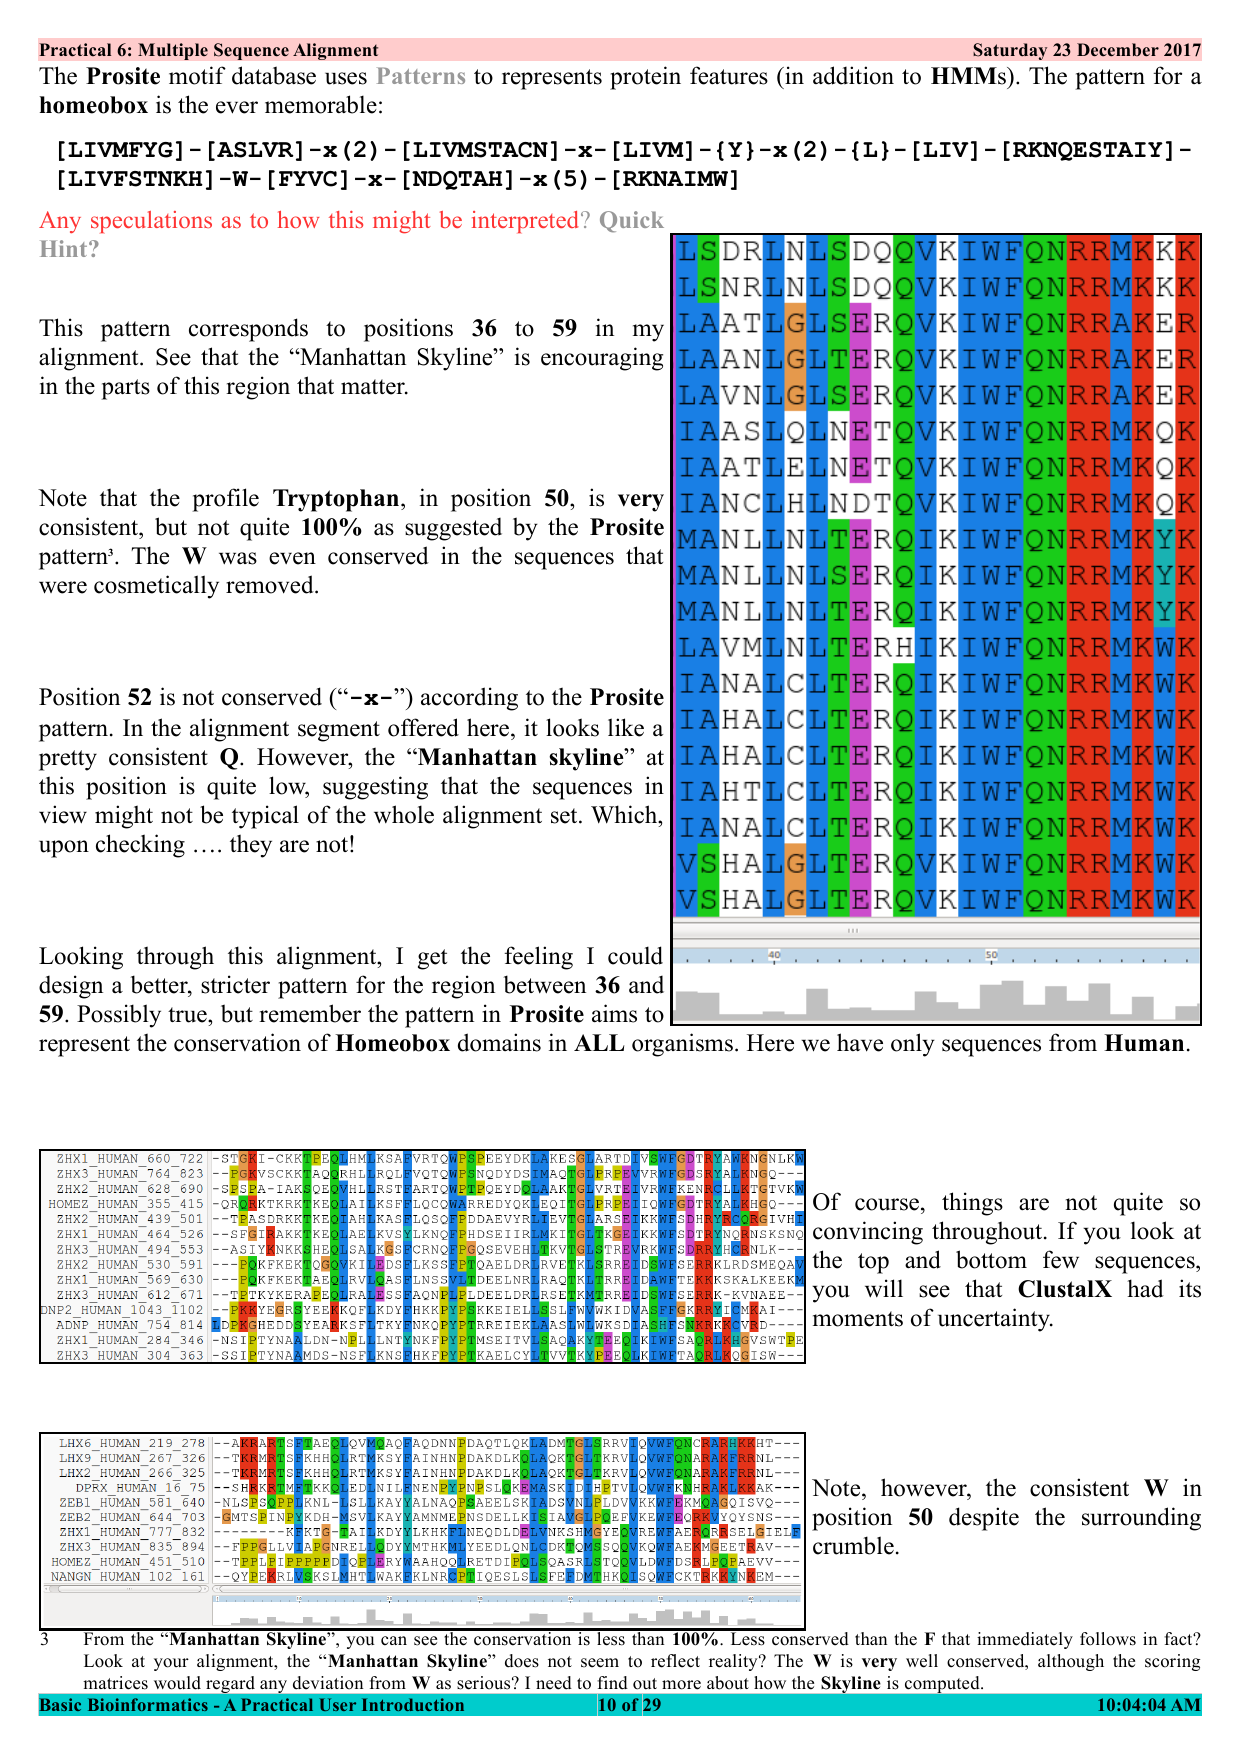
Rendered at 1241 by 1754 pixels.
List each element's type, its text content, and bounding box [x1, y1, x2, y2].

text Note that the profile Tryptophan, in position 50, is very consistent, but not quite 100% as suggested by the Prosite pattern. The W was even conserved in the sequences that were cosmetically removed. [38, 483, 670, 599]
text Looking through this alignment, I get the feeling I could design a better, stricter pattern for the region between 36 and 59. Possibly true, but remember the pattern in Prosite aims to represent the conservation of Homeobox domains in ALL organisms. Here we have only sequences from Human. [38, 941, 1202, 1057]
text The Prosite motif database uses Patterns to represents protein features (in addition to HMMs). The pattern for a homeobox is the ever memorable: [38, 61, 1202, 119]
picture [673, 235, 1200, 1024]
text Of course, things are not quite so convincing throughout. If you look at the top and bottom few sequences, you will see that ClustalX had its moments of uncertainty. [806, 1187, 1202, 1332]
text This pattern corresponds to positions 36 to 59 in my alignment. See that the “Manhattan Skyline” is encouraging in the parts of this region that matter. [38, 313, 670, 400]
text Position 52 is not conserved (“-x-”) according to the Prosite pattern. In the alignment segment offered here, it looks like a pretty consistent Q. However, the “Manhattan skyline” at this position is quite low, suggesting that the sequences in view might not be typical of the whole alignment set. Which, upon checking …. they are not! [38, 682, 670, 858]
picture [43, 1437, 802, 1626]
text Note, however, the consistent W in position 50 despite the surrounding crumble. [806, 1473, 1202, 1560]
text Any speculations as to how this might be interpreted? Quick Hint? [38, 205, 1202, 263]
picture [41, 1151, 804, 1362]
text [LIVMFYG]-[ASLVR]-x(2)-[LIVMSTACN]-x-[LIVM]-{Y}-x(2)-{L}-[LIV]-[RKNQESTAIY]-[LIVFSTNKH]-W-[FYVC]-x-[NDQTAH]-x(5)-[RKNAIMW] [53, 136, 1202, 193]
text From the “Manhattan Skyline”, you can see the conservation is less than 100%. Less conserved than the F that immediately follows in fact? Look at your alignment, the “Manhattan Skyline” does not seem to reflect reality? The W is very well conserved, although the scoring matrices would regard any deviation from W as serious? I need to find out more about how the Skyline is computed. [40, 1627, 1202, 1693]
